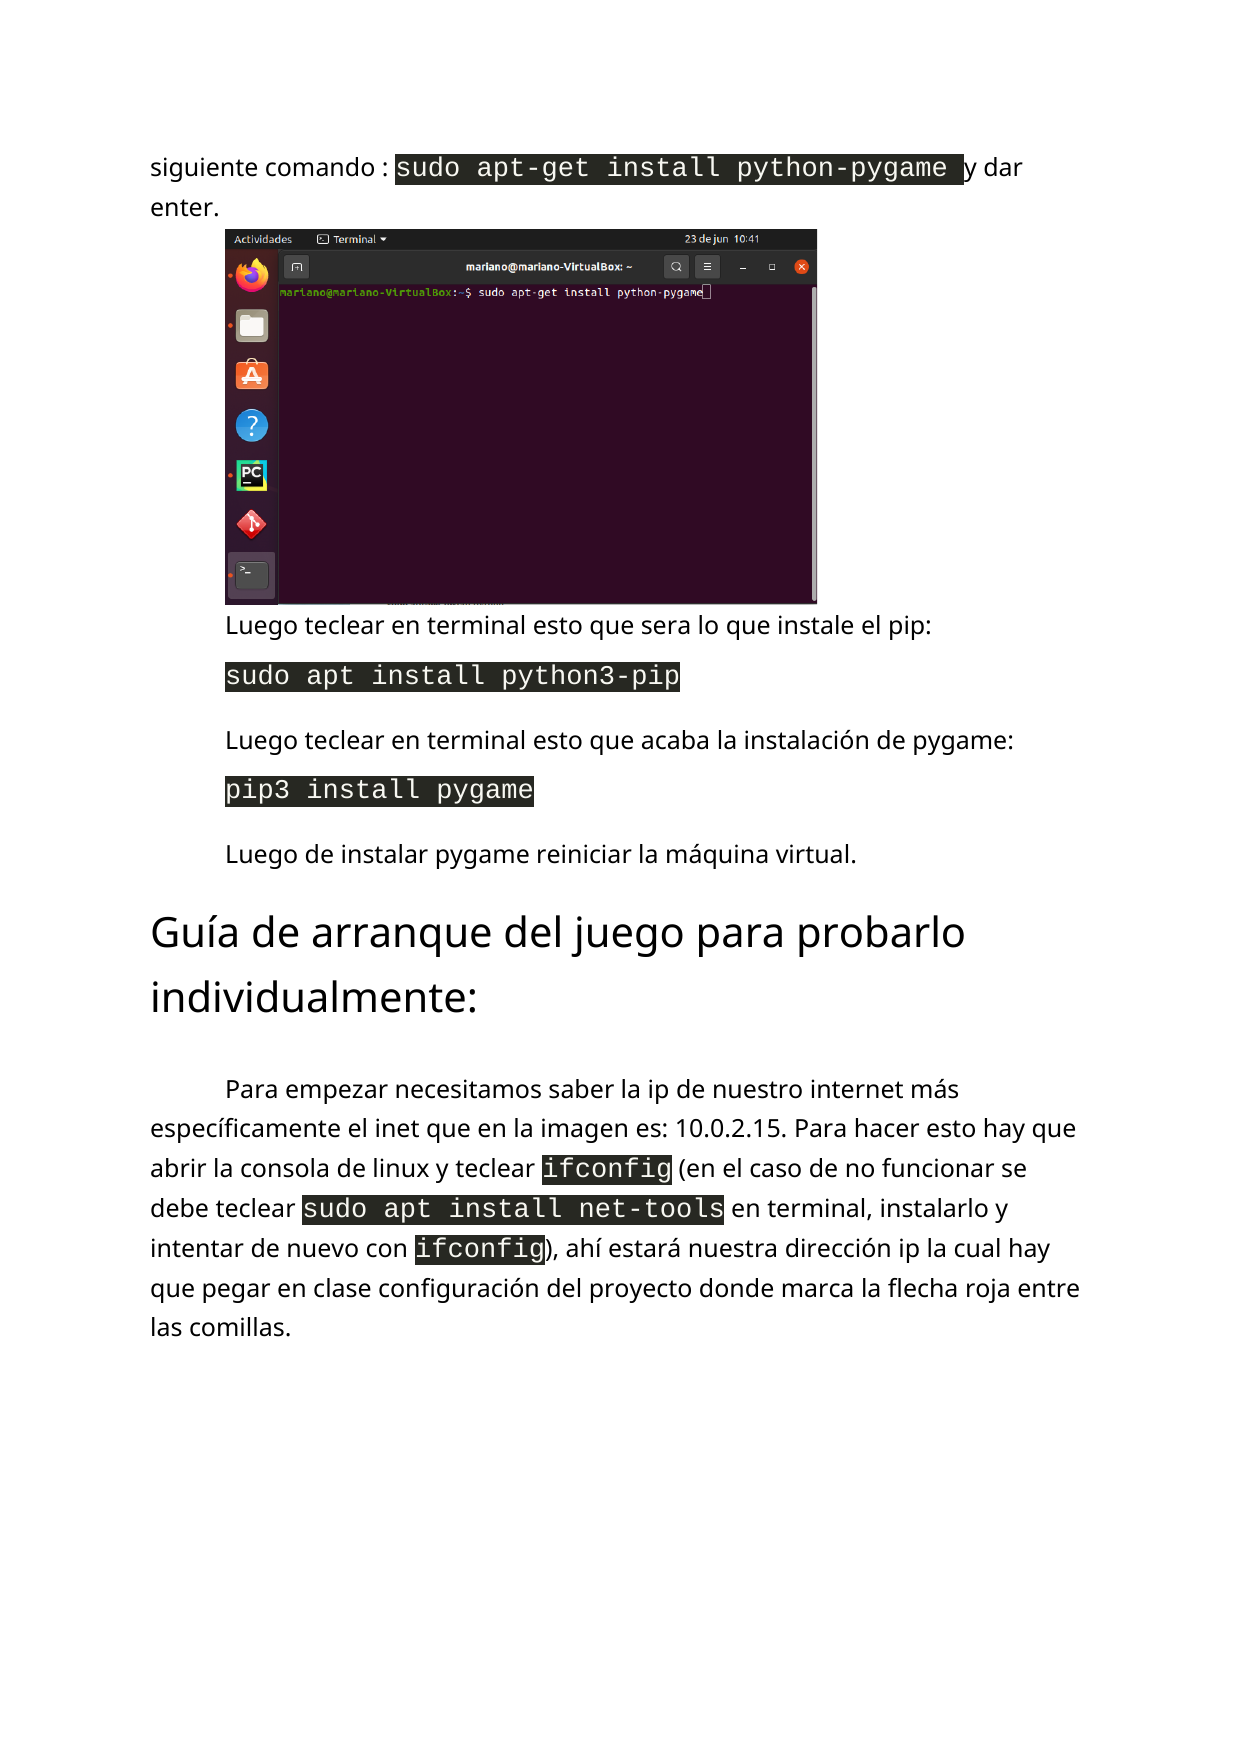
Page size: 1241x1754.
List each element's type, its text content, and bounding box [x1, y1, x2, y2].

text pip3 install pygame [150, 776, 1090, 807]
picture [225, 229, 818, 605]
text Luego de instalar pygame reiniciar la máquina virtual. [150, 837, 1090, 871]
text sudo apt install python3-pip [150, 662, 1090, 692]
text Guía de arranque del juego para probarlo individualmente: [150, 902, 1090, 1024]
text siguiente comando : sudo apt-get install python-pygame y dar enter. [150, 150, 1090, 224]
text Luego teclear en terminal esto que sera lo que instale el pip: [150, 608, 1090, 642]
text Luego teclear en terminal esto que acaba la instalación de pygame: [150, 722, 1090, 756]
text Para empezar necesitamos saber la ip de nuestro internet más específicamente el inet que en la imagen es: 10.0.2.15. Para hacer esto hay que abrir la consola de linux y teclear ifconfig (en el caso de no funcionar se debe teclear sudo apt install net-tools en terminal, instalarlo y intentar de nuevo con ifconfig), ahí estará nuestra dirección ip la cual hay que pegar en clase configuración del proyecto donde marca la flecha roja entre las comillas. [150, 1072, 1090, 1343]
